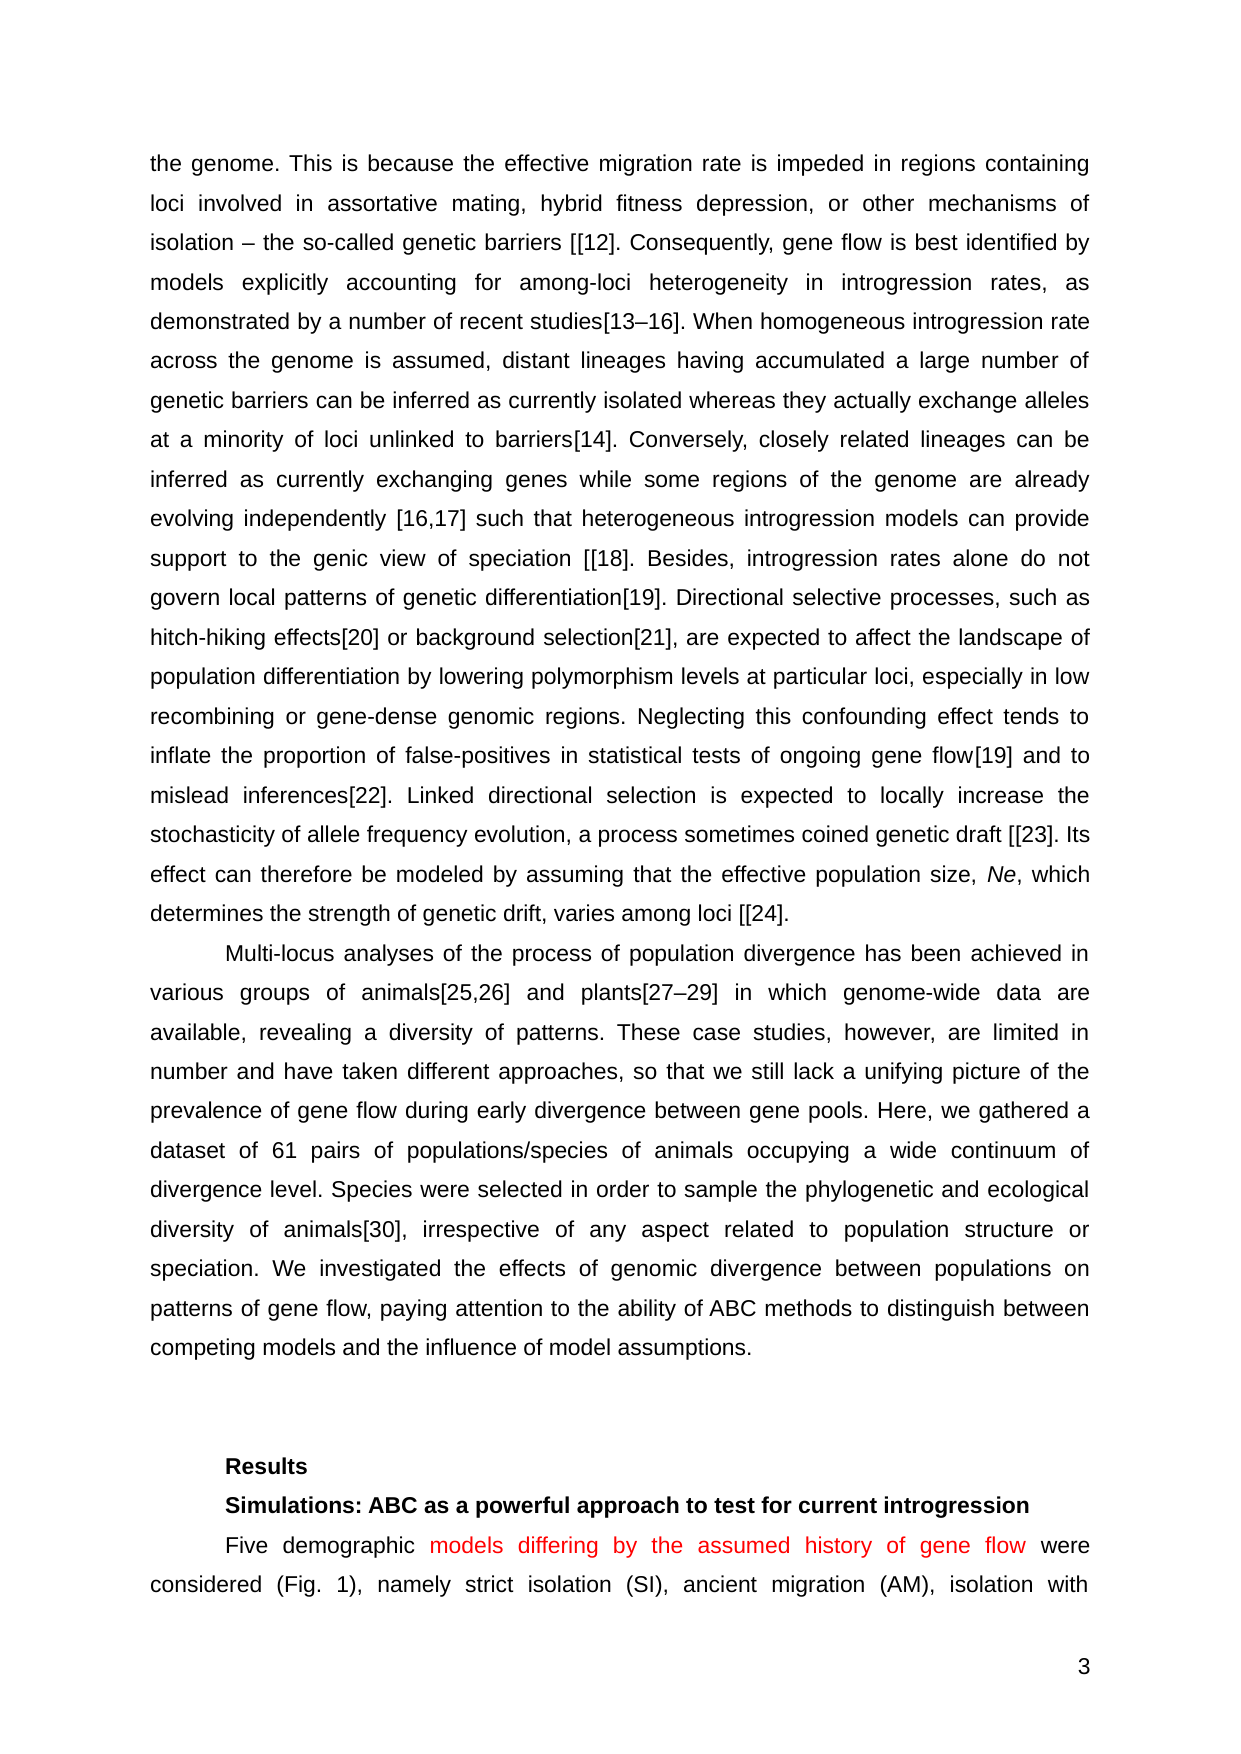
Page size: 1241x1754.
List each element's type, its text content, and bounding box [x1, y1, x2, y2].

text Five demographic models differing by the assumed history of gene flow were considered (Fig. 1), namely strict isolation (SI), ancient migration (AM), isolation with [150, 1532, 1090, 1598]
text the genome. This is because the effective migration rate is impeded in regions containing loci involved in assortative mating, hybrid fitness depression, or other mechanisms of isolation – the so-called genetic barriers [[12]. Consequently, gene flow is best identified by models explicitly accounting for among-loci heterogeneity in introgression rates, as demonstrated by a number of recent studies[13–16]. When homogeneous introgression rate across the genome is assumed, distant lineages having accumulated a large number of genetic barriers can be inferred as currently isolated whereas they actually exchange alleles at a minority of loci unlinked to barriers[14]. Conversely, closely related lineages can be inferred as currently exchanging genes while some regions of the genome are already evolving independently [16,17] such that heterogeneous introgression models can provide support to the genic view of speciation [[18]. Besides, introgression rates alone do not govern local patterns of genetic differentiation[19]. Directional selective processes, such as hitch-hiking effects[20] or background selection[21], are expected to affect the landscape of population differentiation by lowering polymorphism levels at particular loci, especially in low recombining or gene-dense genomic regions. Neglecting this confounding effect tends to inflate the proportion of false-positives in statistical tests of ongoing gene flow[19] and to mislead inferences[22]. Linked directional selection is expected to locally increase the stochasticity of allele frequency evolution, a process sometimes coined genetic draft [[23]. Its effect can therefore be modeled by assuming that the effective population size, Ne, which determines the strength of genetic drift, varies among loci [[24]. [150, 150, 1090, 926]
text Results [150, 1453, 1090, 1479]
text Multi-locus analyses of the process of population divergence has been achieved in various groups of animals[25,26] and plants[27–29] in which genome-wide data are available, revealing a diversity of patterns. These case studies, however, are limited in number and have taken different approaches, so that we still lack a unifying picture of the prevalence of gene flow during early divergence between gene pools. Here, we gathered a dataset of 61 pairs of populations/species of animals occupying a wide continuum of divergence level. Species were selected in order to sample the phylogenetic and ecological diversity of animals[30], irrespective of any aspect related to population structure or speciation. We investigated the effects of genomic divergence between populations on patterns of gene flow, paying attention to the ability of ABC methods to distinguish between competing models and the influence of model assumptions. [150, 939, 1090, 1361]
text Simulations: ABC as a powerful approach to test for current introgression [150, 1492, 1090, 1519]
